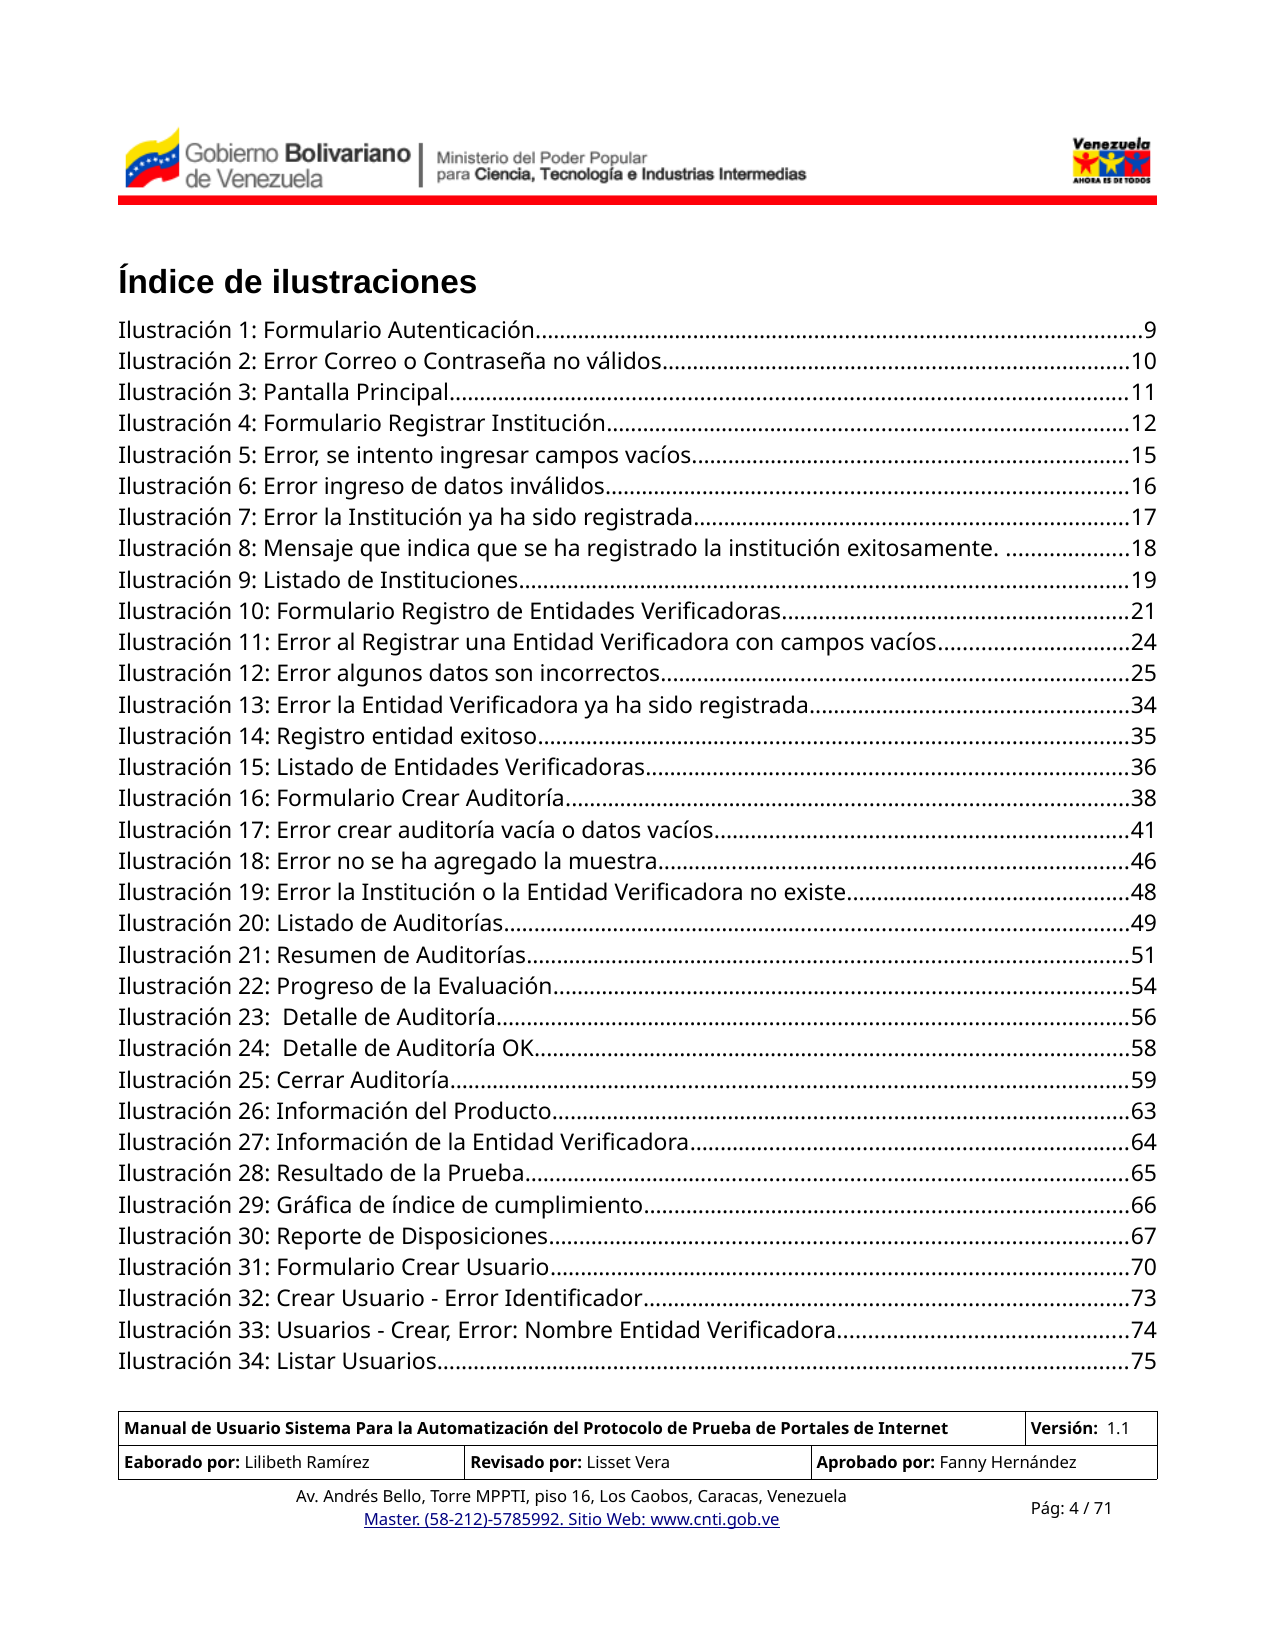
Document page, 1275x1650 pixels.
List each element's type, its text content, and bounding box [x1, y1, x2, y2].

text Ilustración 23: Detalle de Auditoría 56 [118, 1001, 1157, 1032]
text Ilustración 29: Gráfica de índice de cumplimiento 66 [118, 1188, 1157, 1220]
text Ilustración 31: Formulario Crear Usuario 70 [118, 1251, 1157, 1282]
subtitle Índice de ilustraciones [118, 263, 1157, 301]
text Ilustración 22: Progreso de la Evaluación 54 [118, 970, 1157, 1001]
text Ilustración 15: Listado de Entidades Verificadoras 36 [118, 751, 1157, 782]
text Ilustración 26: Información del Producto 63 [118, 1095, 1157, 1126]
text Ilustración 1: Formulario Autenticación 9 [118, 313, 1157, 345]
text Ilustración 30: Reporte de Disposiciones 67 [118, 1220, 1157, 1251]
text Ilustración 9: Listado de Instituciones 19 [118, 563, 1157, 595]
text Ilustración 28: Resultado de la Prueba 65 [118, 1157, 1157, 1188]
text Ilustración 8: Mensaje que indica que se ha registrado la institución exitosamente. 18 [118, 532, 1157, 563]
text Ilustración 11: Error al Registrar una Entidad Verificadora con campos vacíos 24 [118, 626, 1157, 657]
text Ilustración 24: Detalle de Auditoría OK 58 [118, 1032, 1157, 1063]
text Ilustración 10: Formulario Registro de Entidades Verificadoras 21 [118, 595, 1157, 626]
text Ilustración 16: Formulario Crear Auditoría 38 [118, 782, 1157, 813]
text Ilustración 3: Pantalla Principal 11 [118, 376, 1157, 407]
text Ilustración 34: Listar Usuarios 75 [118, 1345, 1157, 1376]
text Ilustración 6: Error ingreso de datos inválidos 16 [118, 470, 1157, 501]
text Ilustración 14: Registro entidad exitoso 35 [118, 720, 1157, 751]
picture [118, 119, 1157, 205]
text Ilustración 21: Resumen de Auditorías 51 [118, 938, 1157, 970]
text Ilustración 13: Error la Entidad Verificadora ya ha sido registrada 34 [118, 688, 1157, 720]
text Ilustración 27: Información de la Entidad Verificadora 64 [118, 1126, 1157, 1157]
text Ilustración 5: Error, se intento ingresar campos vacíos 15 [118, 438, 1157, 470]
text Ilustración 19: Error la Institución o la Entidad Verificadora no existe 48 [118, 876, 1157, 907]
text Ilustración 17: Error crear auditoría vacía o datos vacíos 41 [118, 813, 1157, 845]
text Ilustración 25: Cerrar Auditoría 59 [118, 1063, 1157, 1095]
text Ilustración 7: Error la Institución ya ha sido registrada 17 [118, 501, 1157, 532]
text Ilustración 32: Crear Usuario - Error Identificador 73 [118, 1282, 1157, 1313]
text Ilustración 33: Usuarios - Crear, Error: Nombre Entidad Verificadora 74 [118, 1313, 1157, 1345]
text Ilustración 2: Error Correo o Contraseña no válidos 10 [118, 345, 1157, 376]
text Ilustración 4: Formulario Registrar Institución 12 [118, 407, 1157, 438]
text Ilustración 20: Listado de Auditorías 49 [118, 907, 1157, 938]
text Ilustración 12: Error algunos datos son incorrectos 25 [118, 657, 1157, 688]
text Ilustración 18: Error no se ha agregado la muestra 46 [118, 845, 1157, 876]
